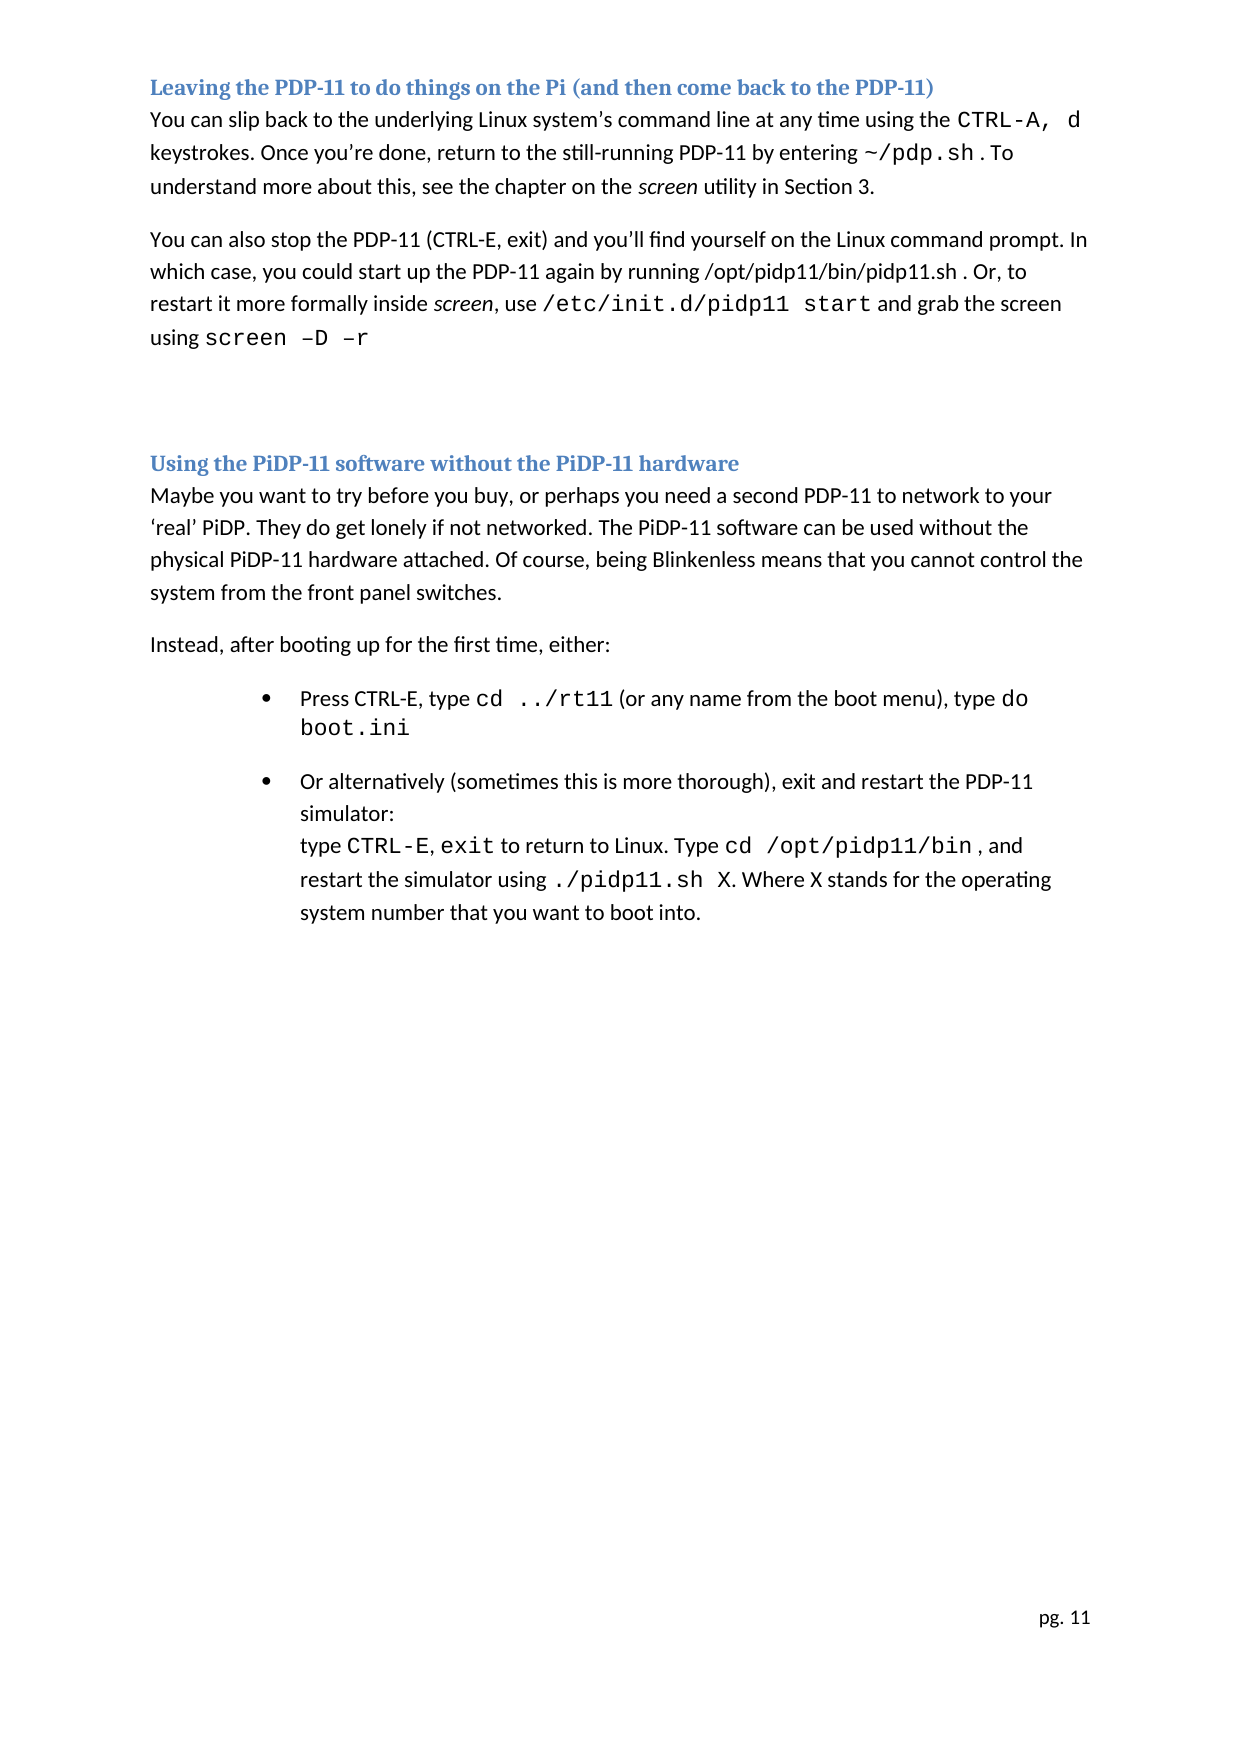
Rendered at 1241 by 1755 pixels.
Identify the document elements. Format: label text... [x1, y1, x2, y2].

text Maybe you want to try before you buy, or perhaps you need a second PDP-11 to network to your ‘real’ PiDP. They do get lonely if not networked. The PiDP-11 software can be used without the physical PiDP-11 hardware attached. Of course, being Blinkenless means that you cannot control the system from the front panel switches. [150, 481, 1090, 606]
list Or alternatively (sometimes this is more thorough), exit and restart the PDP-11 simulator: type CTRL-E, exit to return to Linux. Type cd /opt/pidp11/bin , and restart the simulator using ./pidp11.sh X. Where X stands for the operating system number that you want to boot into. [262, 767, 1090, 926]
text Instead, after booting up for the first time, either: [150, 631, 1090, 659]
subtitle Leaving the PDP-11 to do things on the Pi (and then come back to the PDP-11) [150, 75, 1090, 101]
text You can also stop the PDP-11 (CTRL-E, exit) and you’ll find yourself on the Linux command prompt. In which case, you could start up the PDP-11 again by running /opt/pidp11/bin/pidp11.sh . Or, to restart it more formally inside screen, use /etc/init.d/pidp11 start and grab the screen using screen –D –r [150, 225, 1090, 352]
subtitle Using the PiDP-11 software without the PiDP-11 hardware [150, 451, 1090, 477]
list Press CTRL-E, type cd ../rt11 (or any name from the boot menu), type do boot.ini [262, 684, 1090, 743]
text You can slip back to the underlying Linux system’s command line at any time using the CTRL-A, d keystrokes. Once you’re done, return to the still-running PDP-11 by entering ~/pdp.sh . To understand more about this, see the chapter on the screen utility in Section 3. [150, 105, 1090, 200]
